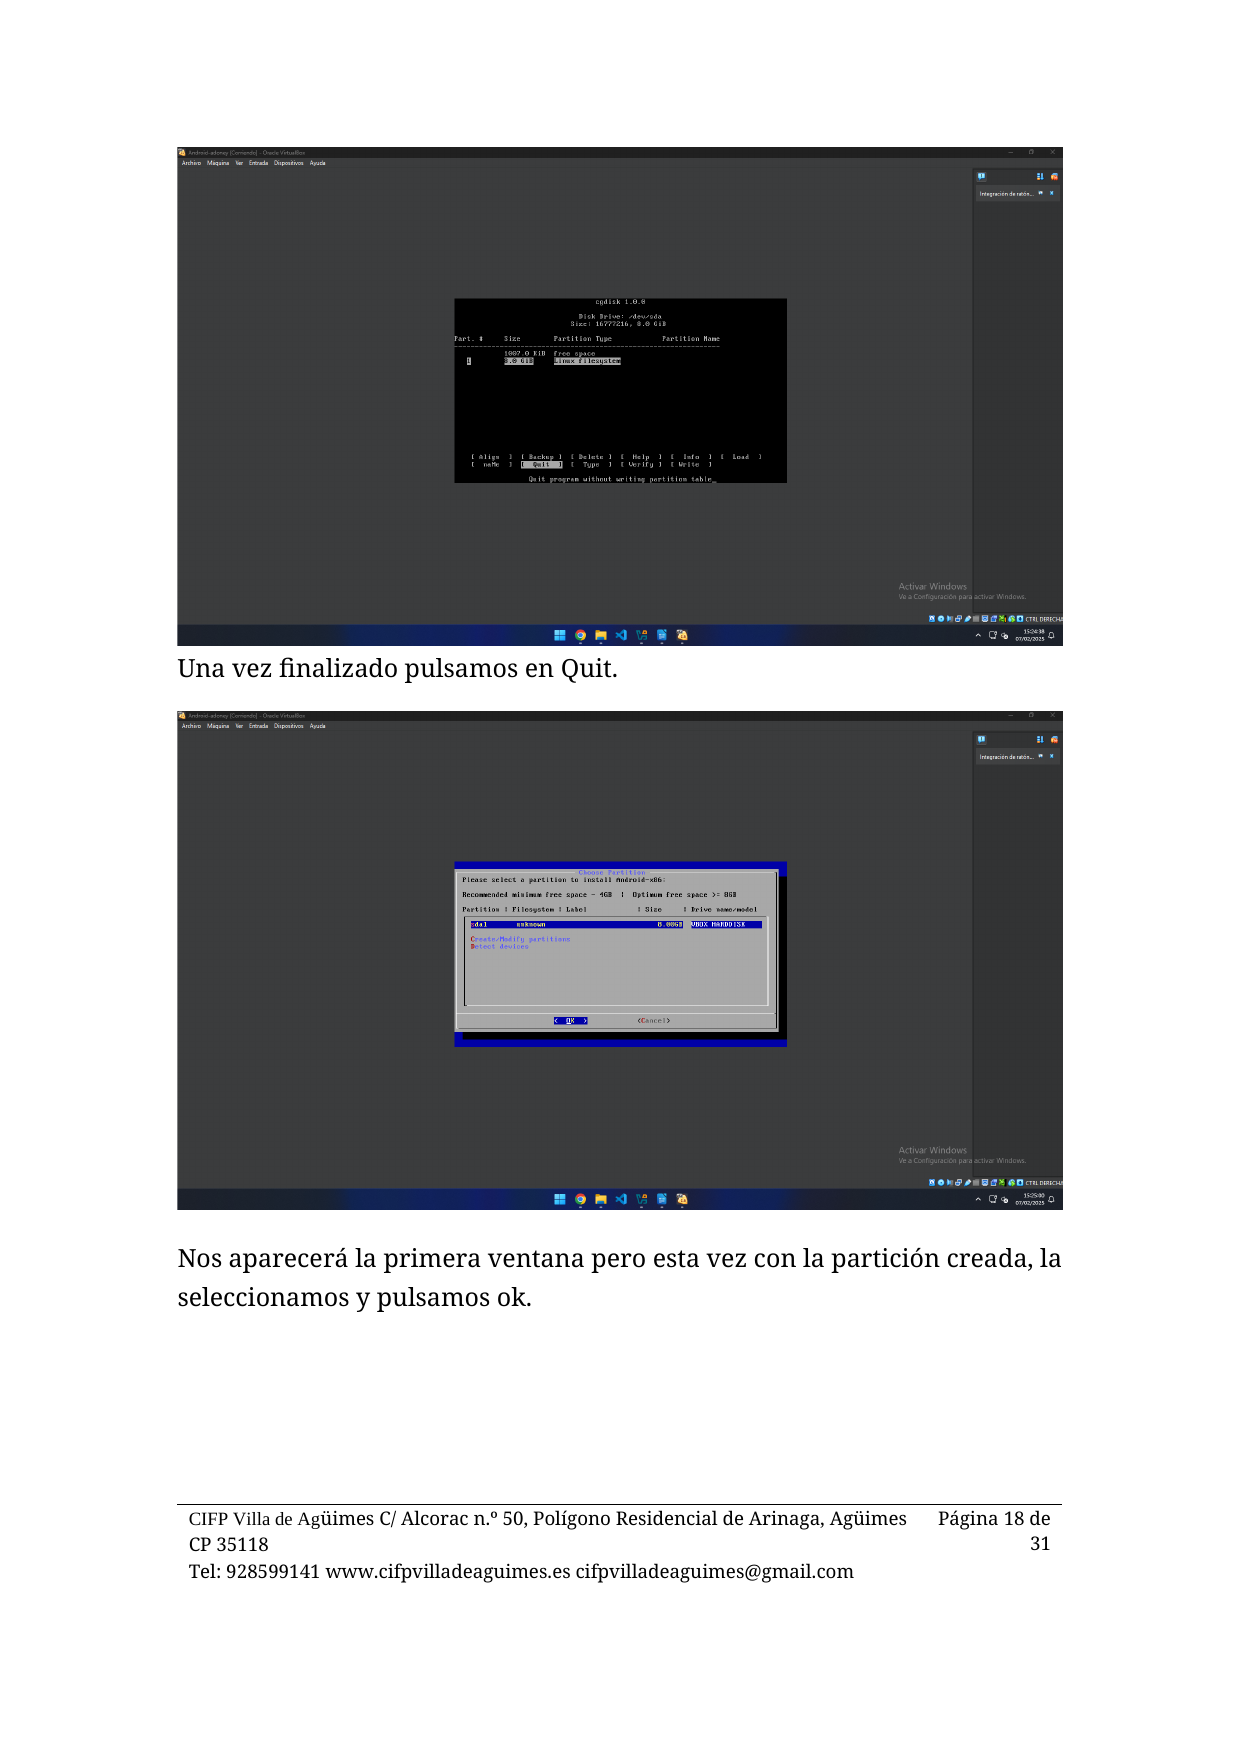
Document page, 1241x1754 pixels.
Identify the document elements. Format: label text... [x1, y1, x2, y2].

picture [177, 711, 1063, 1210]
text Nos aparecerá la primera ventana pero esta vez con la partición creada, la seleccionamos y pulsamos ok. [177, 1210, 1063, 1313]
text Una vez finalizado pulsamos en Quit. [177, 646, 1063, 685]
picture [177, 147, 1063, 646]
